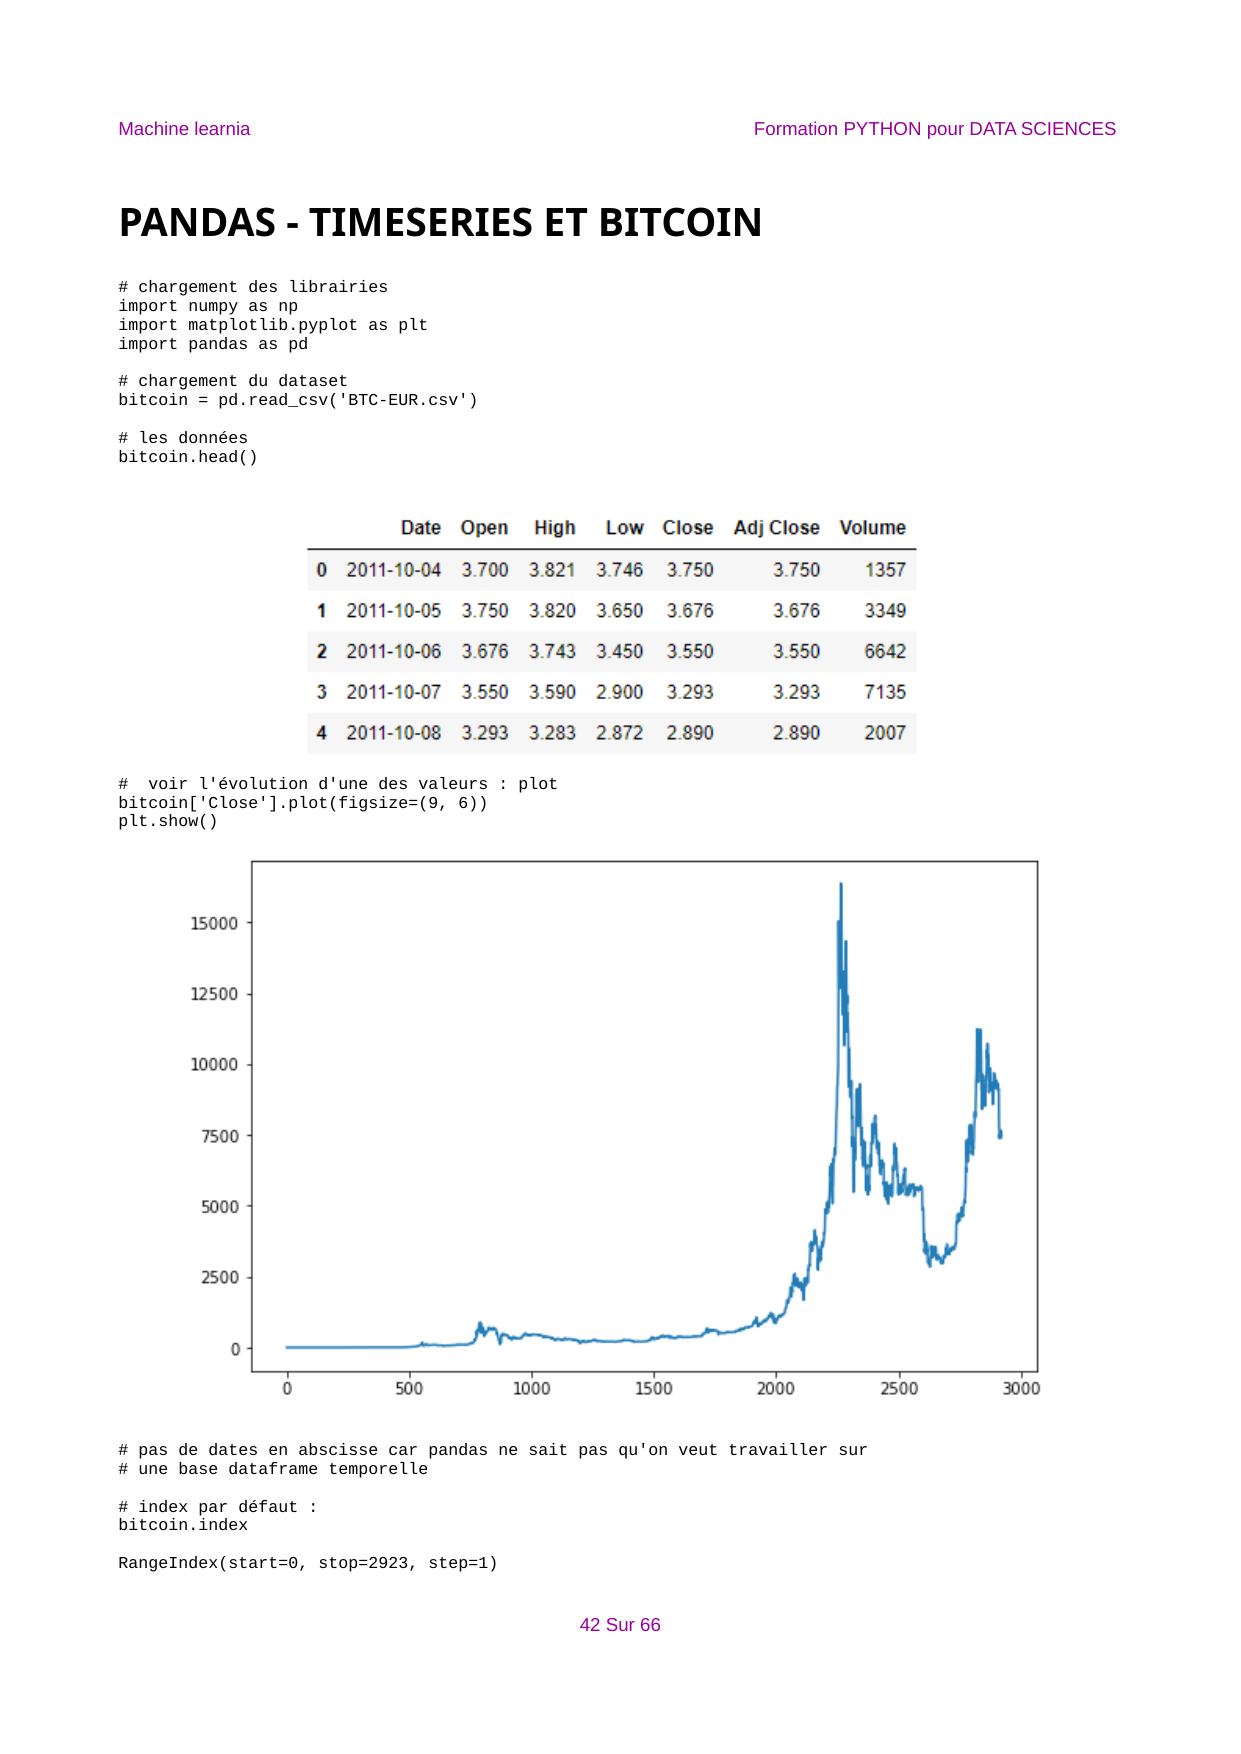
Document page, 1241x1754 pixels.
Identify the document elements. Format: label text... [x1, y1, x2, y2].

picture [170, 850, 1070, 1423]
text # index par défaut : [118, 1498, 1122, 1517]
text # pas de dates en abscisse car pandas ne sait pas qu'on veut travailler sur [118, 1442, 1122, 1460]
text # une base dataframe temporelle [118, 1460, 1122, 1479]
text # chargement du dataset [118, 373, 1122, 392]
text bitcoin = pd.read_csv('BTC-EUR.csv') [118, 392, 1122, 411]
text # voir l'évolution d'une des valeurs : plot [118, 775, 1122, 794]
text bitcoin['Close'].plot(figsize=(9, 6)) [118, 794, 1122, 813]
subtitle PANDAS - TIMESERIES ET BITCOIN [118, 194, 1122, 247]
text bitcoin.index [118, 1517, 1122, 1536]
text RangeIndex(start=0, stop=2923, step=1) [118, 1555, 1122, 1573]
text # chargement des librairies [118, 279, 1122, 298]
text plt.show() [118, 813, 1122, 832]
picture [292, 486, 948, 757]
text import matplotlib.pyplot as plt [118, 316, 1122, 335]
text # les données [118, 429, 1122, 448]
text bitcoin.head() [118, 448, 1122, 467]
text import numpy as np [118, 298, 1122, 316]
text import pandas as pd [118, 335, 1122, 354]
